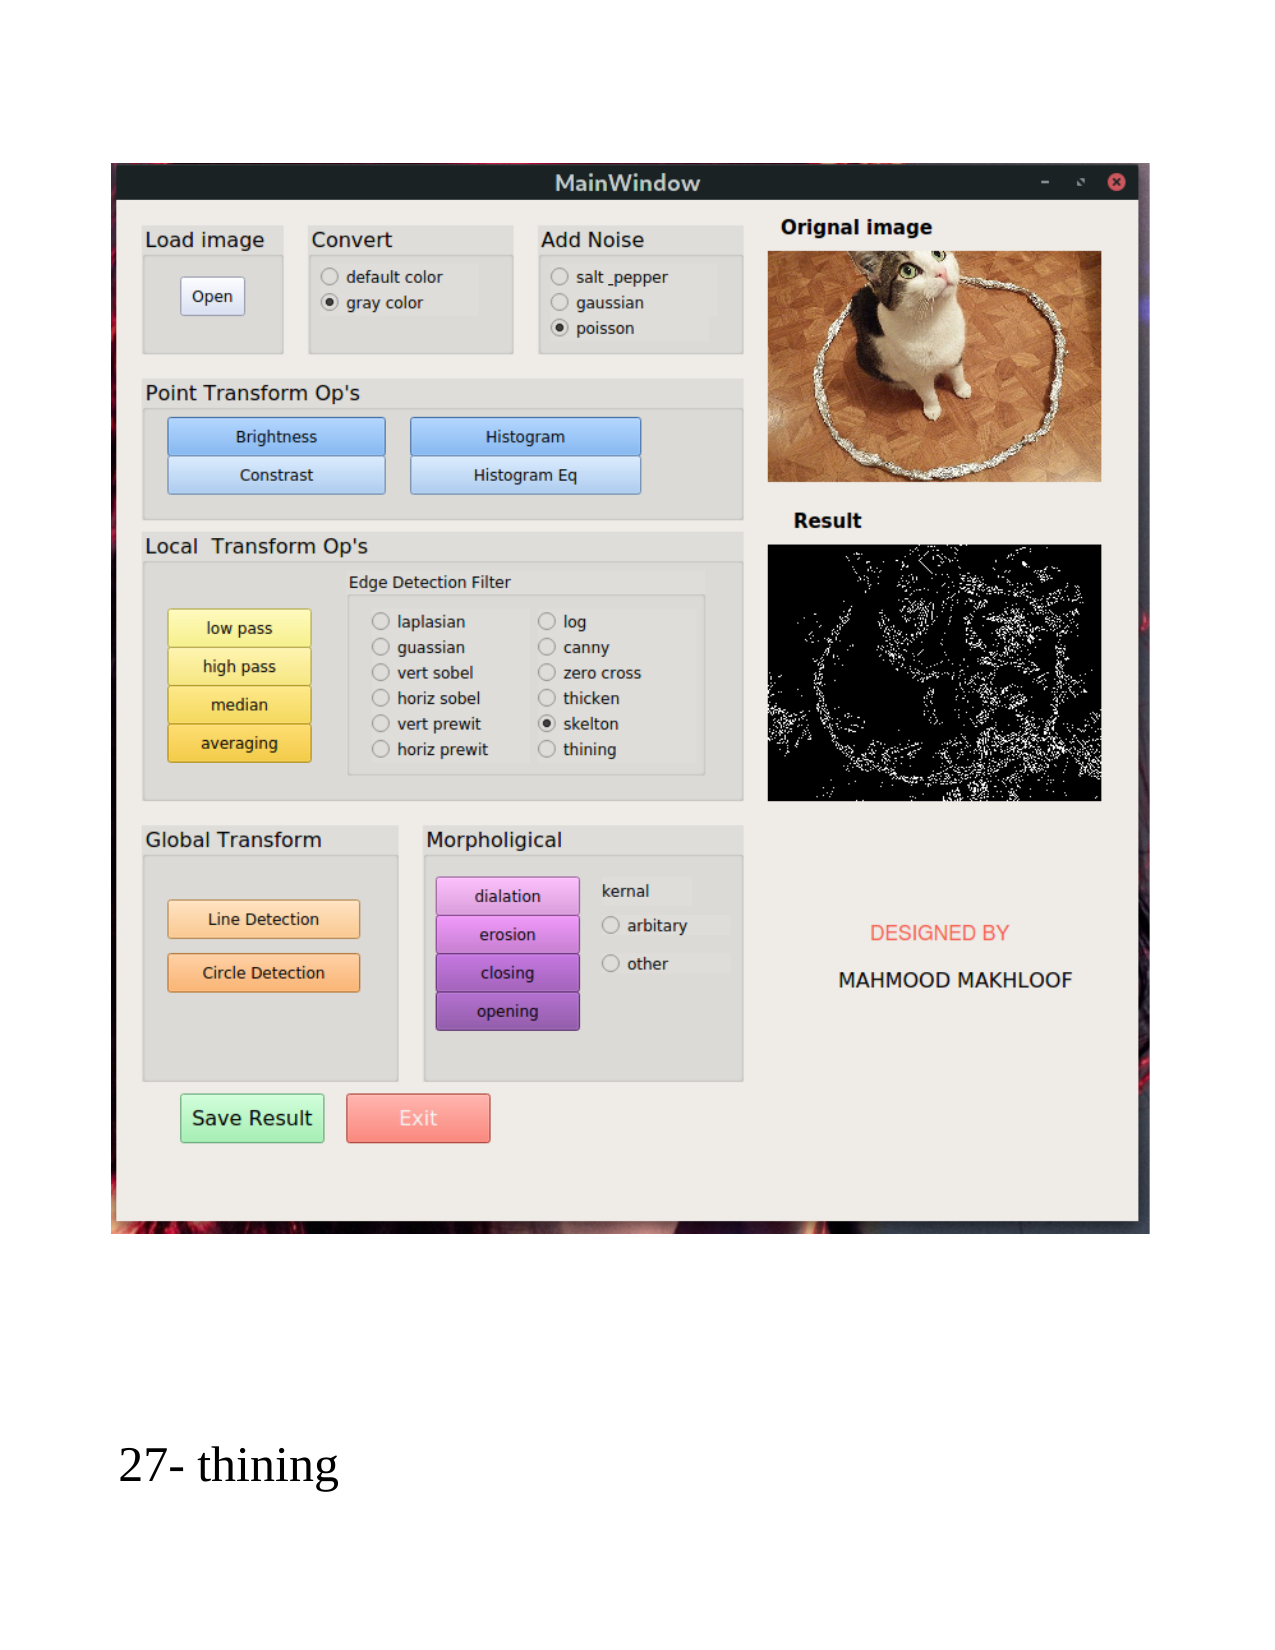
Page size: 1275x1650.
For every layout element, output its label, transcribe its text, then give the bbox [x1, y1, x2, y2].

text 27- thining [118, 1435, 1157, 1493]
picture [111, 163, 1150, 1234]
